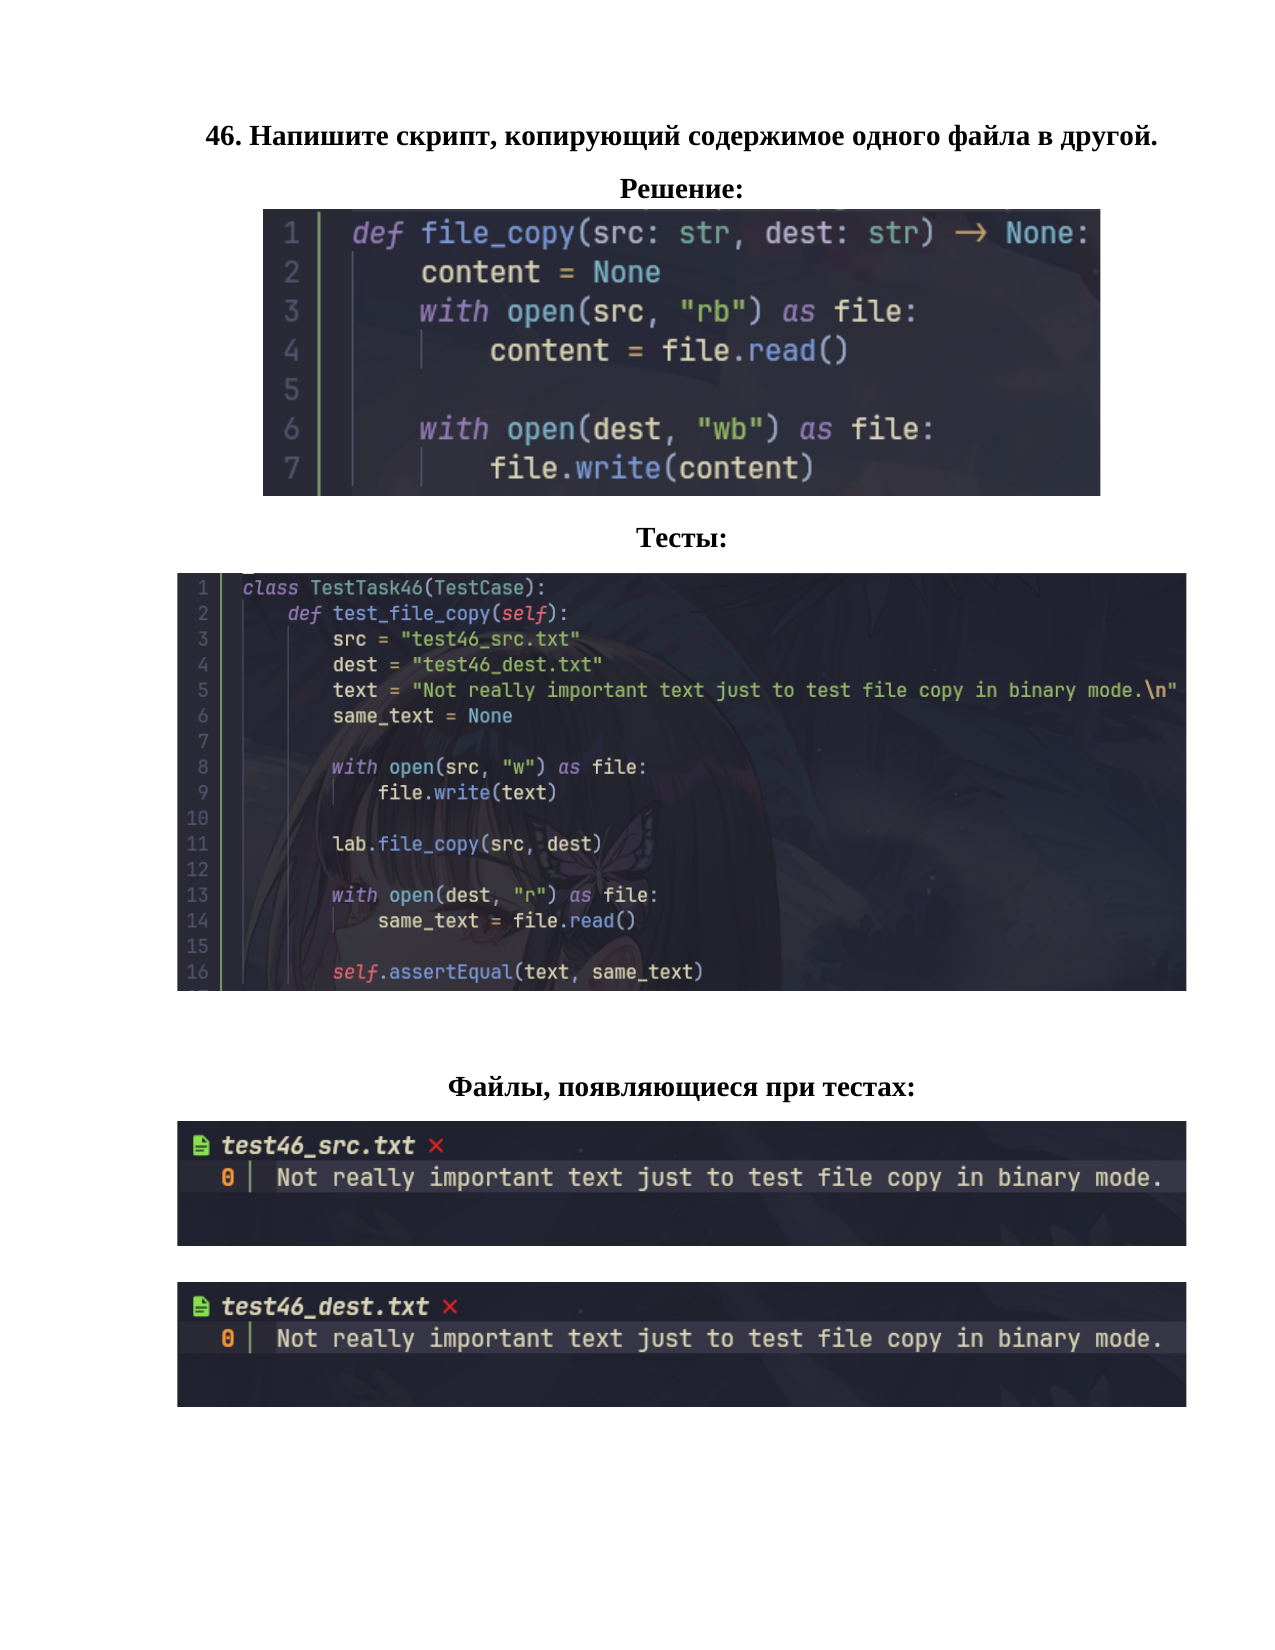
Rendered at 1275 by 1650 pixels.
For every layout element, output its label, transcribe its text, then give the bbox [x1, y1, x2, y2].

picture [177, 1121, 1187, 1246]
text 46. Напишите скрипт, копирующий содержимое одного файла в другой. [177, 118, 1186, 152]
text Тесты: [177, 475, 1186, 554]
text Решение: [177, 171, 1186, 205]
picture [177, 1282, 1187, 1407]
picture [177, 573, 1187, 991]
picture [263, 209, 1101, 496]
text Файлы, появляющиеся при тестах: [177, 1069, 1186, 1102]
